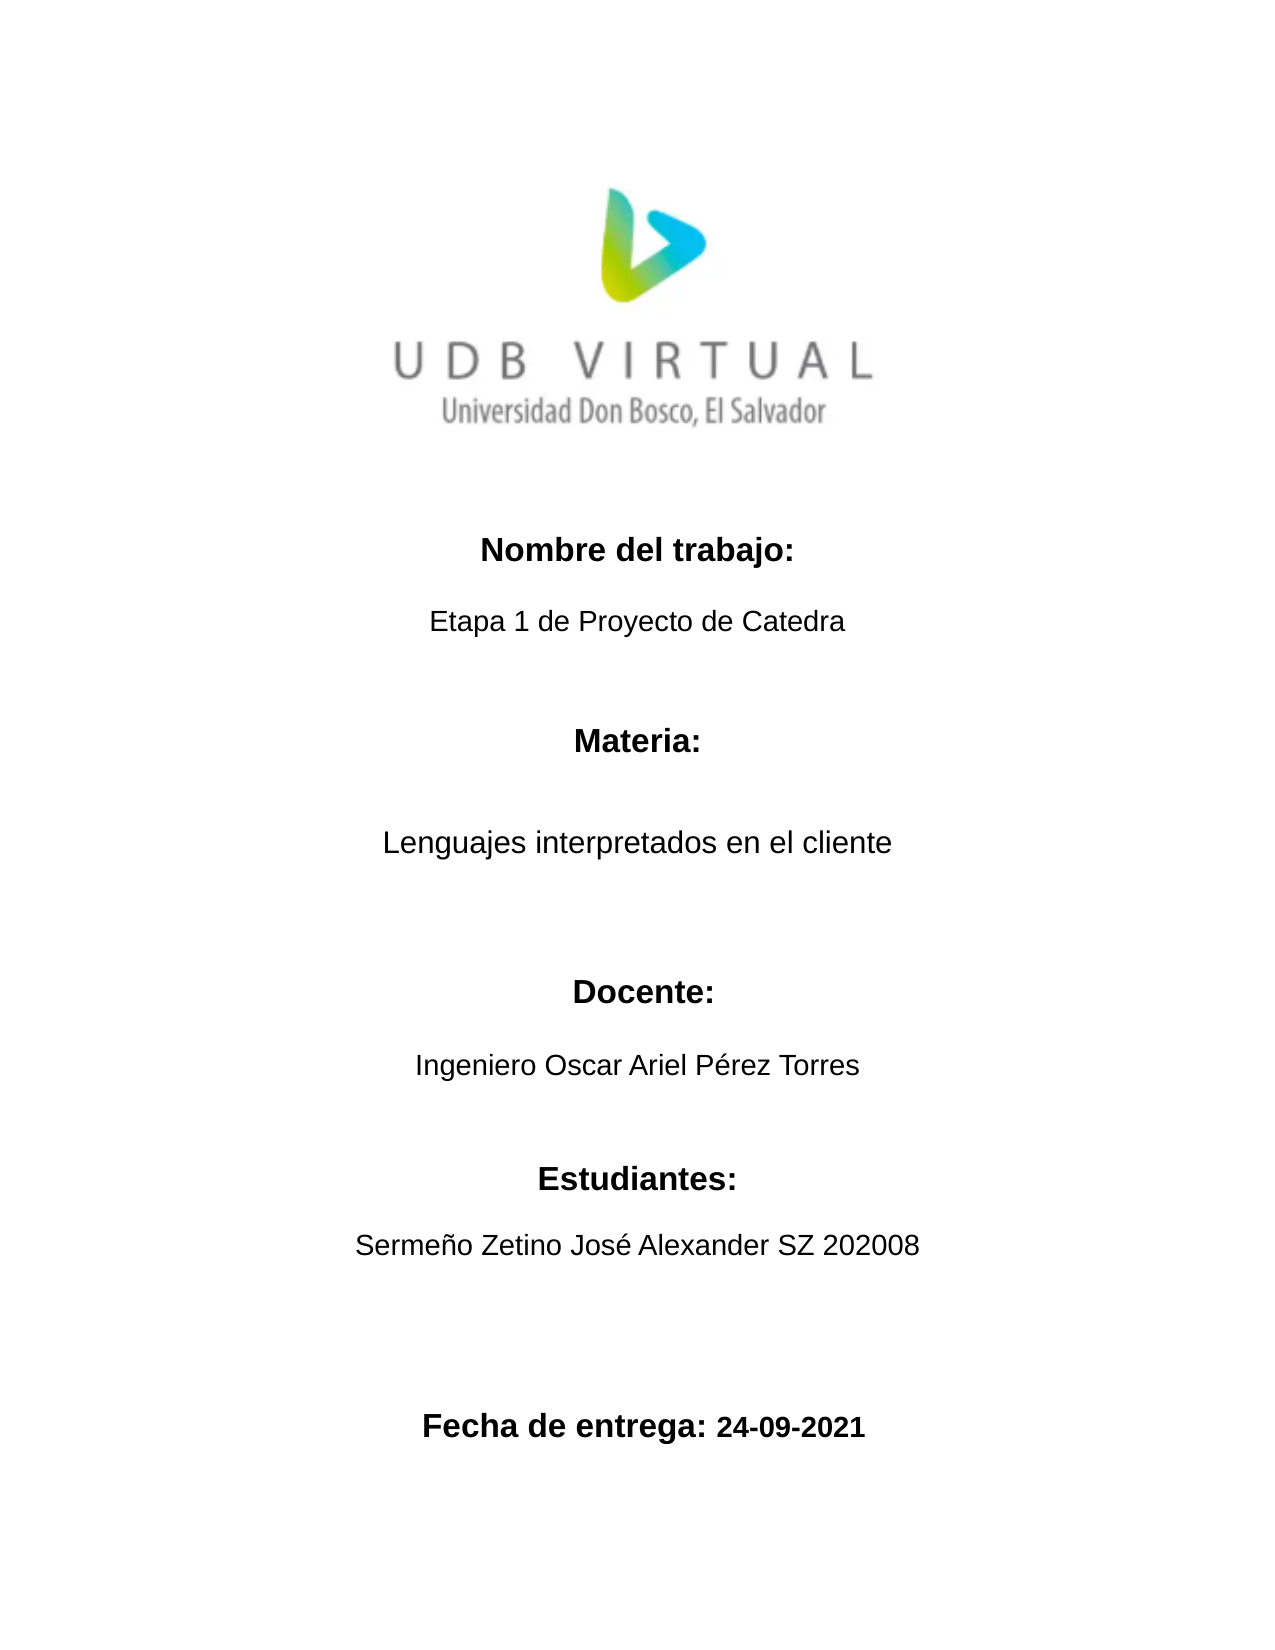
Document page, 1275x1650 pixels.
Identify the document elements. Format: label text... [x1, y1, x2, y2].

subtitle Lenguajes interpretados en el cliente [118, 824, 1157, 860]
picture [359, 146, 910, 477]
subtitle Ingeniero Oscar Ariel Pérez Torres [118, 1048, 1157, 1082]
subtitle Sermeño Zetino José Alexander SZ 202008 [118, 1228, 1157, 1262]
subtitle Materia: [118, 721, 1157, 759]
subtitle Docente: [118, 957, 1157, 1014]
subtitle Nombre del trabajo: [118, 530, 1157, 569]
subtitle Estudiantes: [118, 1159, 1157, 1198]
subtitle Etapa 1 de Proyecto de Catedra [118, 604, 1157, 638]
subtitle Fecha de entrega: 24-09-2021 [118, 1391, 1157, 1449]
